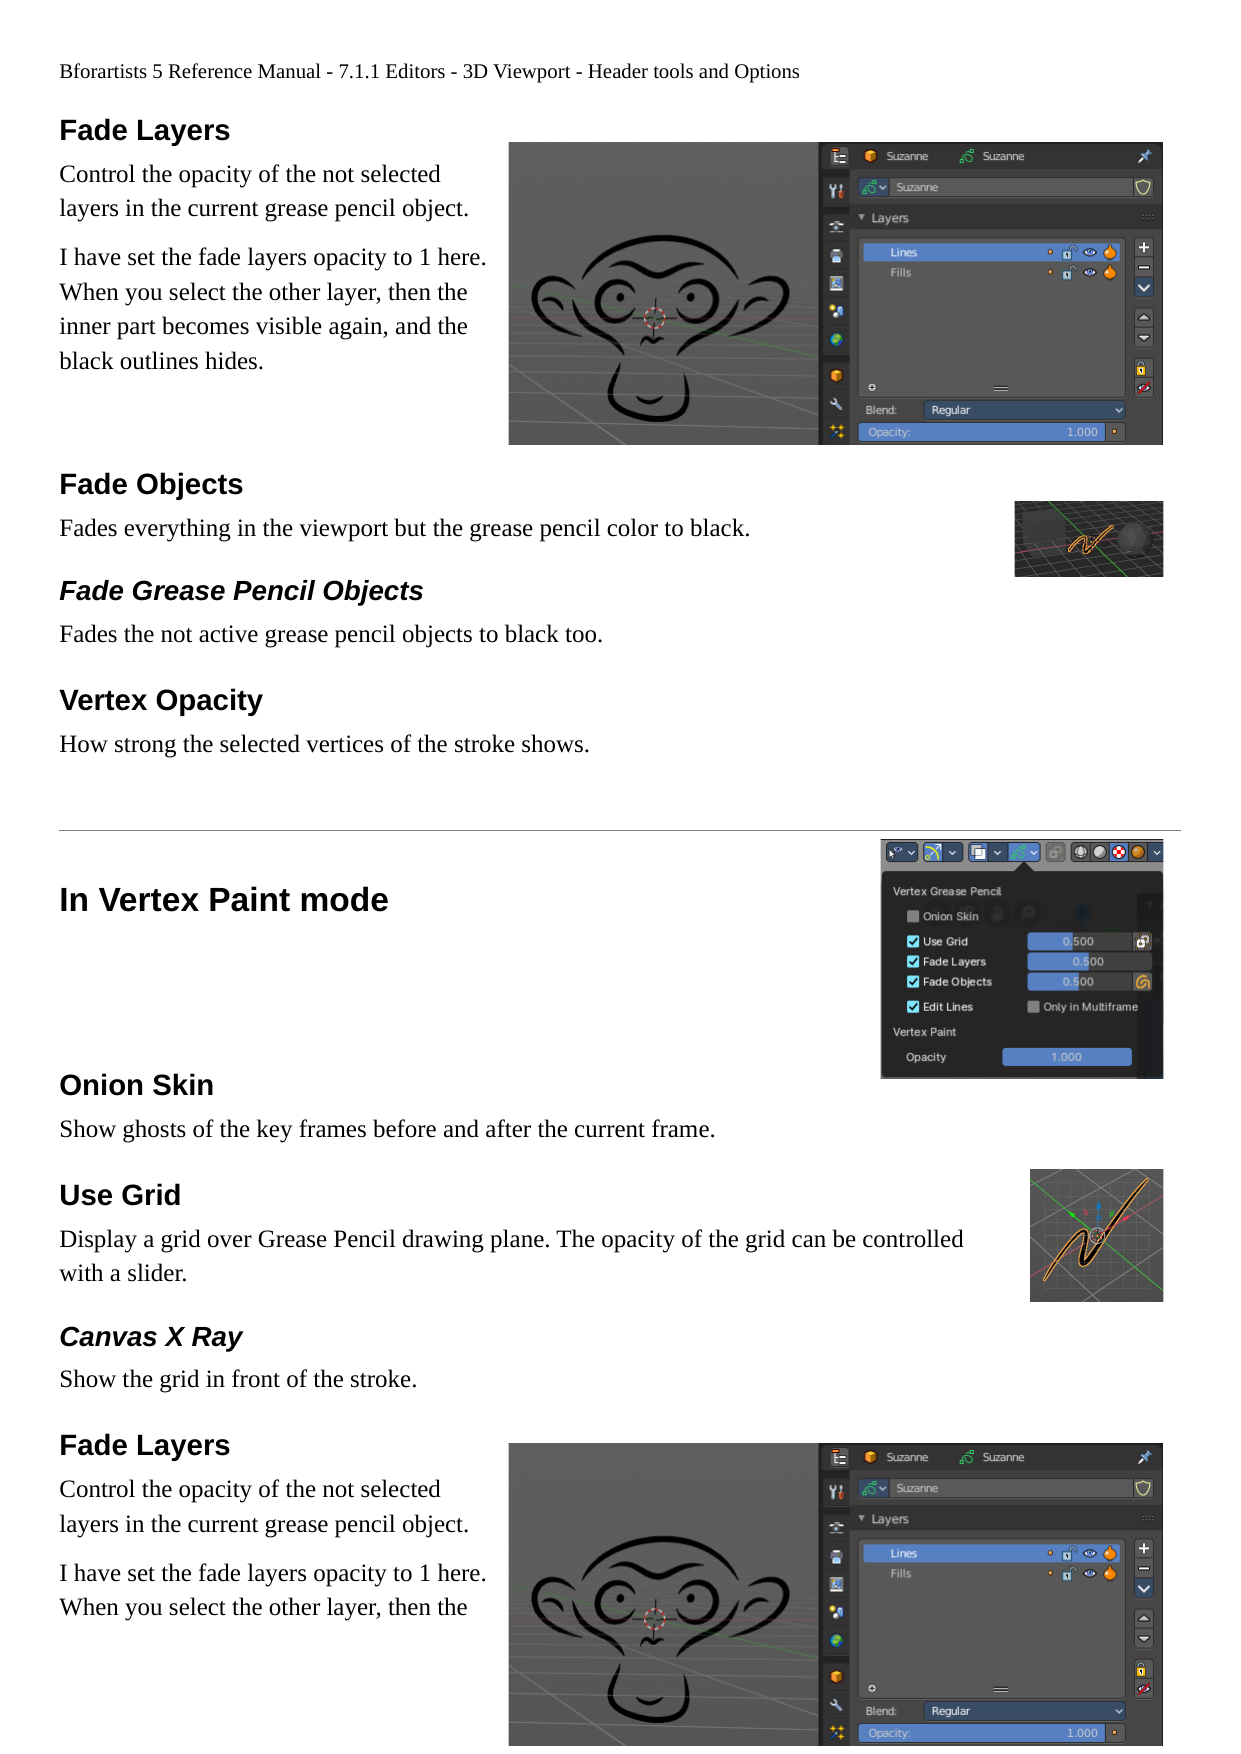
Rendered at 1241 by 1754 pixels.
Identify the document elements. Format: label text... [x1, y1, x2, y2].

text Fades the not active grease pencil objects to black too. [59, 619, 1181, 648]
subtitle Fade Grease Pencil Objects [59, 575, 1181, 607]
text Display a grid over Grease Pencil drawing plane. The opacity of the grid can be controlled with a slider. [59, 1224, 1030, 1287]
subtitle In Vertex Paint mode [59, 880, 880, 919]
text I have set the fade layers opacity to 1 here. When you select the other layer, then the inner part becomes visible again, and the black outlines hides. [59, 242, 508, 374]
picture [1030, 1169, 1164, 1302]
text How strong the selected vertices of the stroke shows. [59, 729, 1181, 758]
text Show the grid in front of the stroke. [59, 1364, 1181, 1393]
text Control the opacity of the not selected layers in the current grease pencil object. [59, 159, 508, 222]
subtitle Onion Skin [59, 1068, 1181, 1102]
text Fades everything in the viewport but the grease pencil color to black. [59, 513, 1014, 542]
text Show ghosts of the key frames before and after the current frame. [59, 1114, 1181, 1143]
subtitle [1164, 880, 1181, 919]
subtitle Fade Layers [59, 1428, 1181, 1462]
subtitle Vertex Opacity [59, 683, 1181, 717]
subtitle Fade Objects [59, 467, 1181, 501]
subtitle Use Grid [59, 1178, 1030, 1212]
picture [508, 142, 1164, 445]
picture [1014, 501, 1164, 577]
picture [880, 839, 1164, 1079]
subtitle [1164, 1178, 1181, 1212]
subtitle Fade Layers [59, 113, 1181, 146]
picture [508, 1443, 1164, 1746]
text I have set the fade layers opacity to 1 here. When you select the other layer, then the [59, 1558, 508, 1621]
subtitle Canvas X Ray [59, 1320, 1181, 1352]
text Control the opacity of the not selected layers in the current grease pencil object. [59, 1474, 508, 1538]
